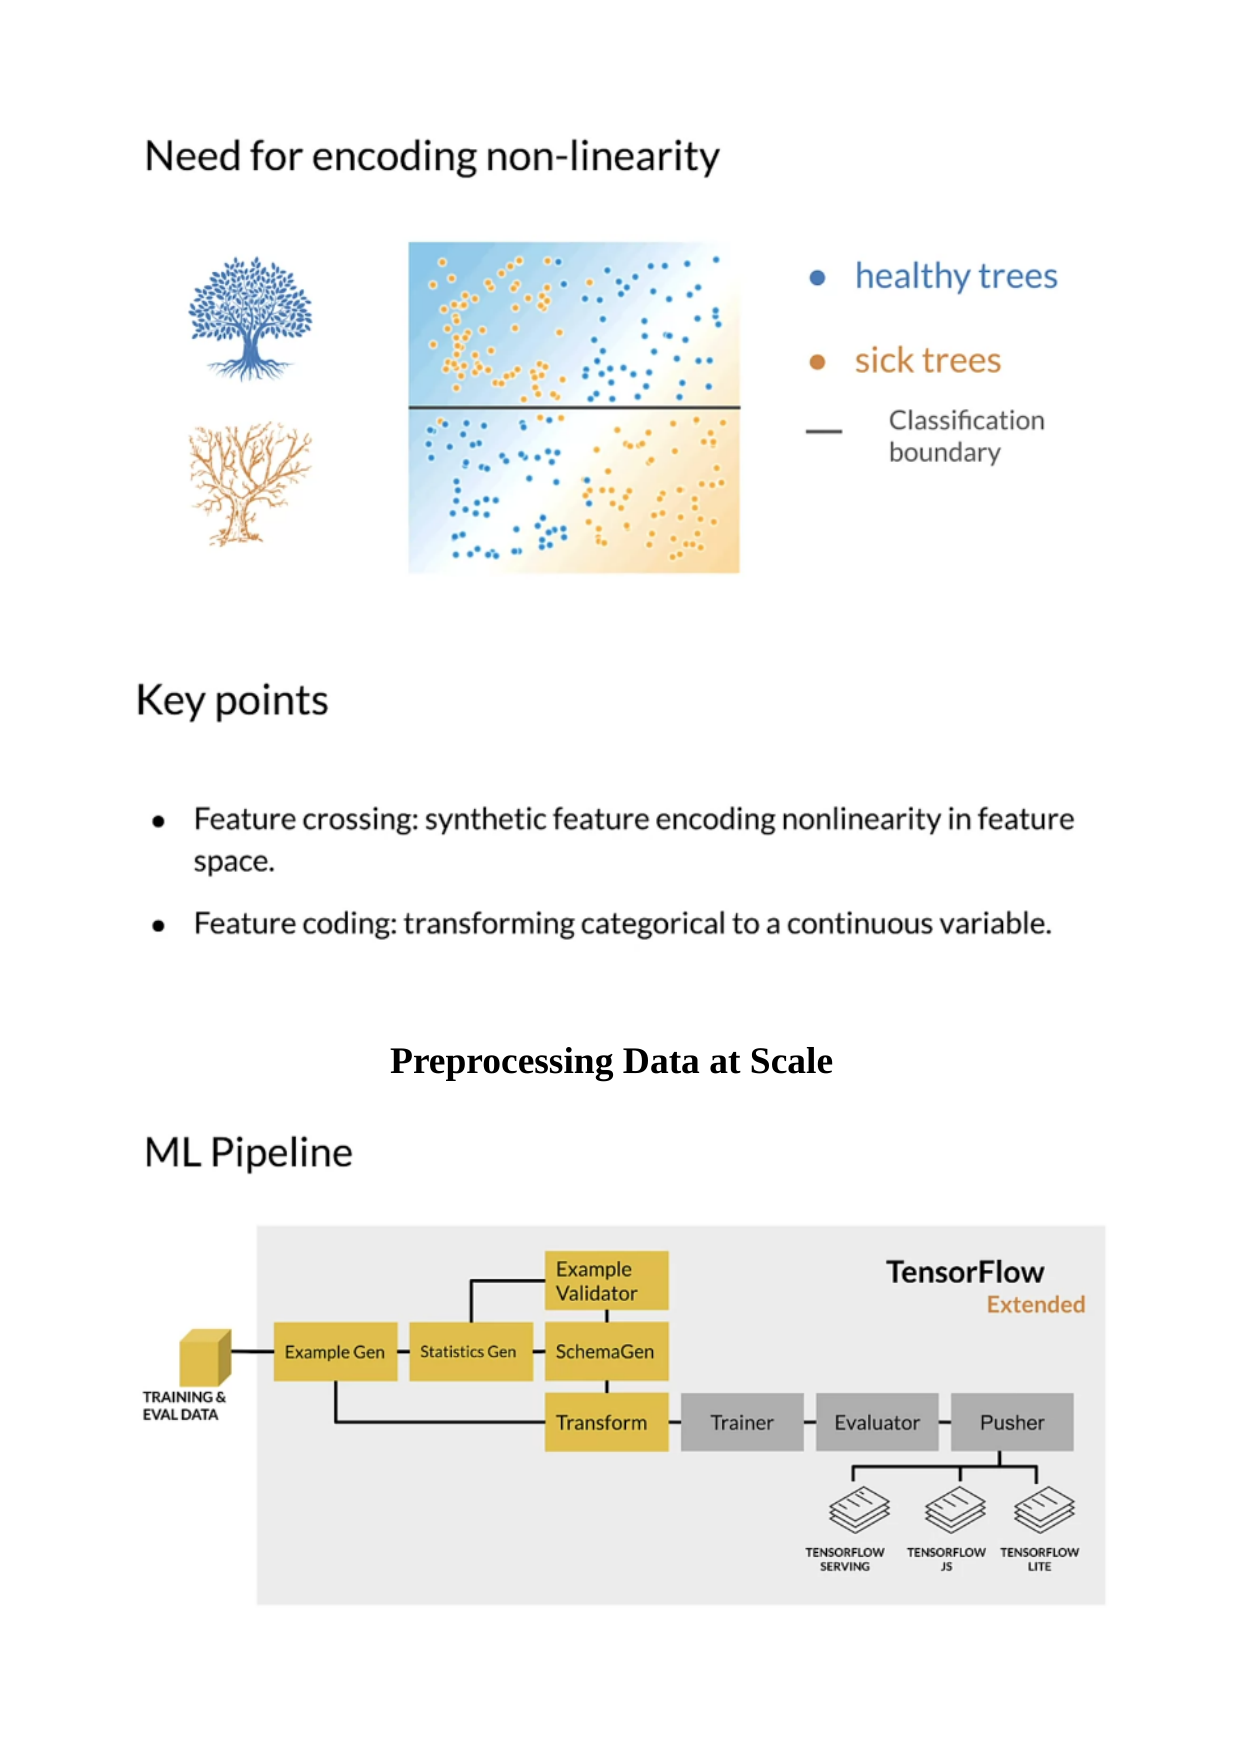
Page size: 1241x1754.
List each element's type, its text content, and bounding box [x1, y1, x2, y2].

picture [118, 676, 1123, 957]
subtitle Preprocessing Data at Scale [118, 1039, 1122, 1082]
picture [118, 118, 1123, 590]
picture [118, 1123, 1123, 1616]
